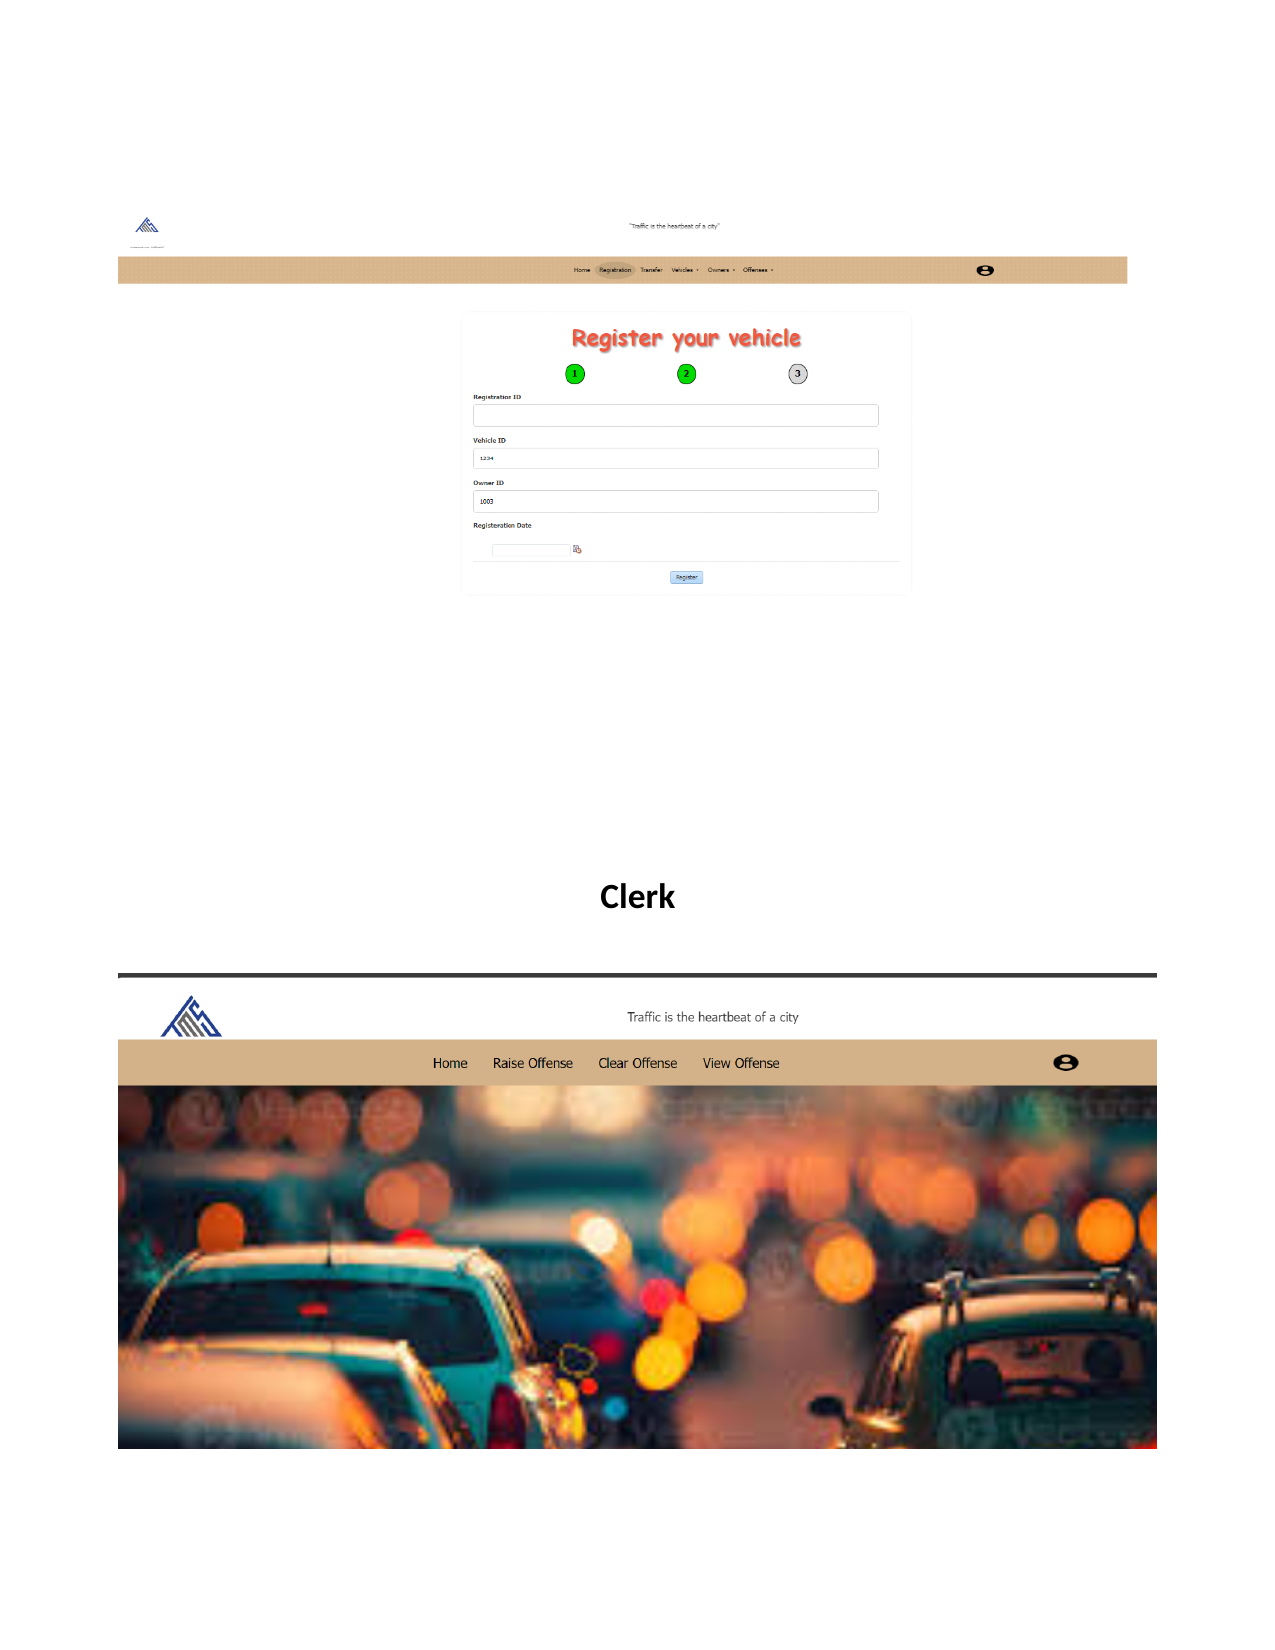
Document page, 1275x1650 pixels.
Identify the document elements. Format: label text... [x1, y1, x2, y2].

picture [118, 973, 1157, 1449]
text Clerk [118, 874, 1157, 917]
